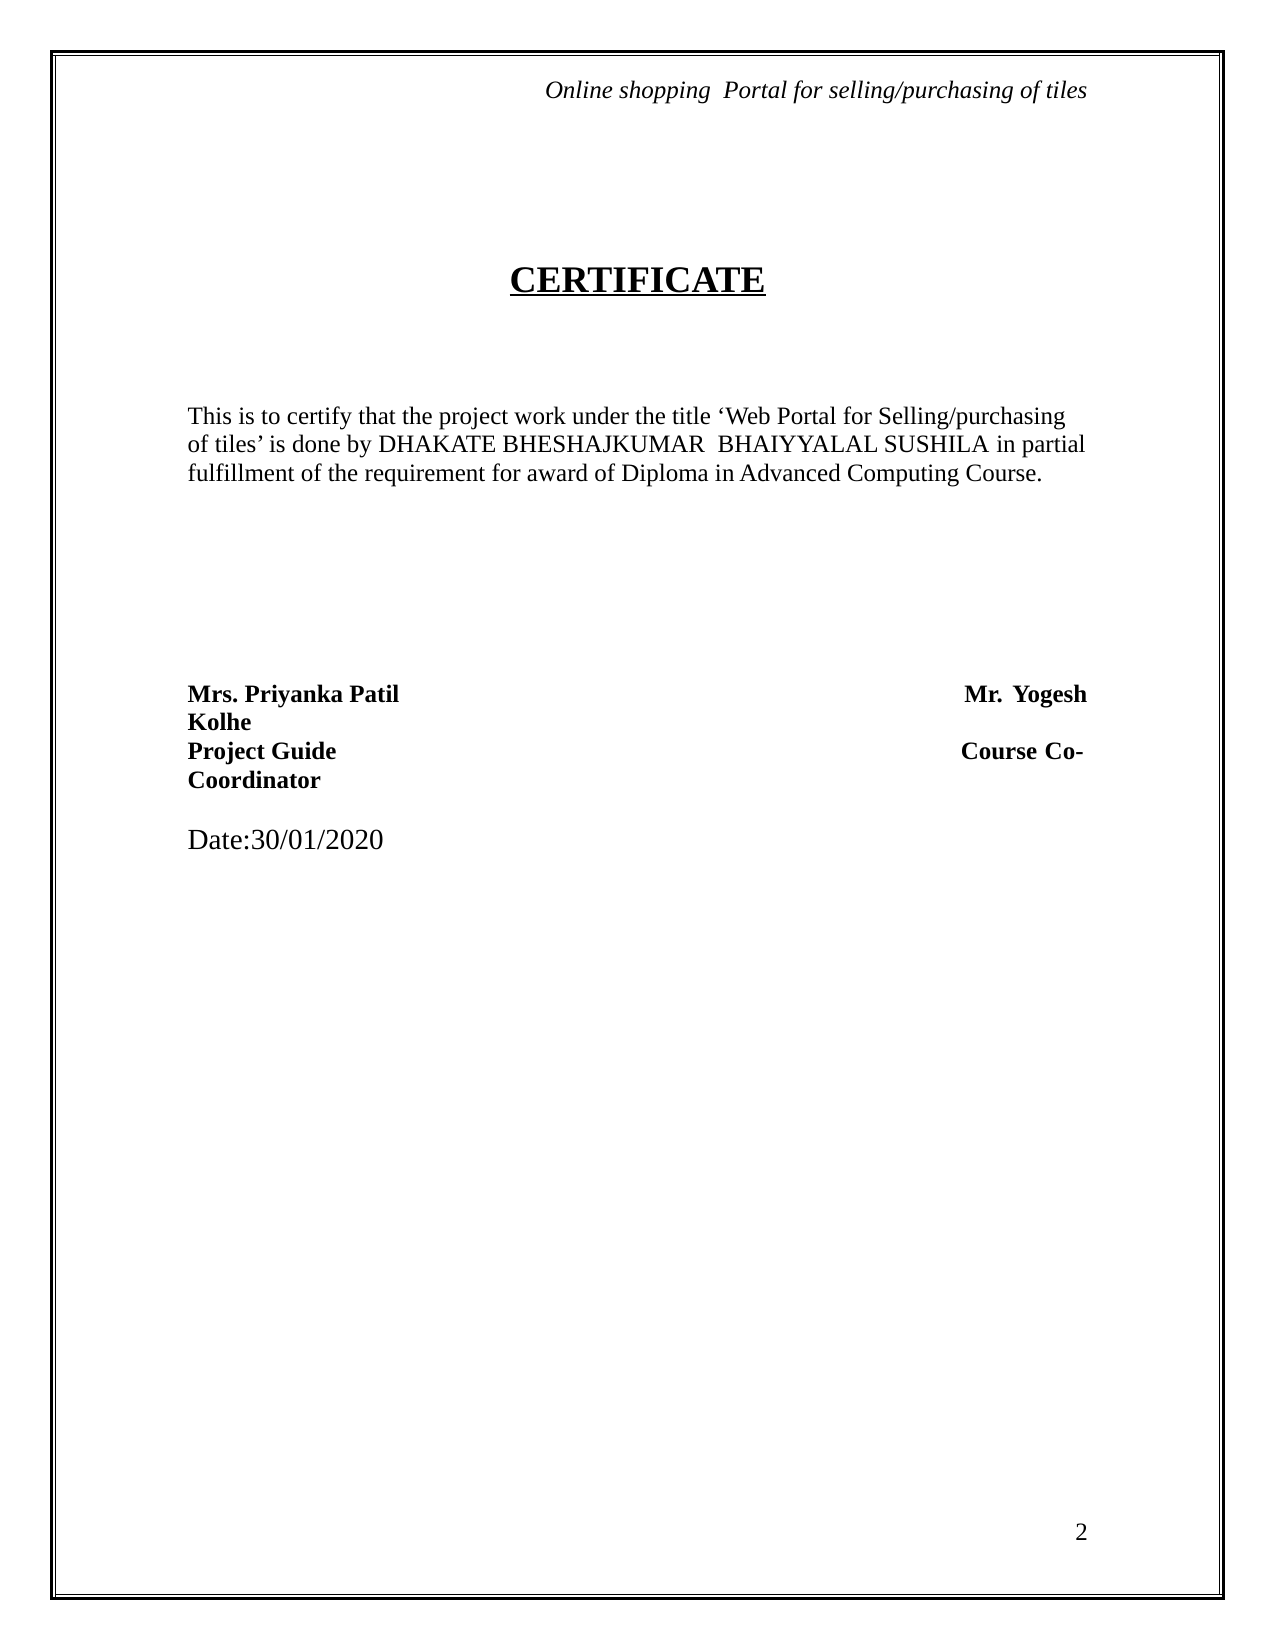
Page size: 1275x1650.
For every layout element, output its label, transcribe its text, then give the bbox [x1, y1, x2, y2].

text CERTIFICATE [187, 257, 1087, 300]
text Project Guide Course Co-Coordinator [187, 736, 1087, 794]
text Mrs. Priyanka Patil Mr. Yogesh Kolhe [187, 679, 1087, 736]
text Date:30/01/2020 [187, 822, 1087, 856]
text This is to certify that the project work under the title ‘Web Portal for Selling/purchasing of tiles’ is done by DHAKATE BHESHAJKUMAR BHAIYYALAL SUSHILA in partial fulfillment of the requirement for award of Diploma in Advanced Computing Course. [187, 401, 1087, 487]
